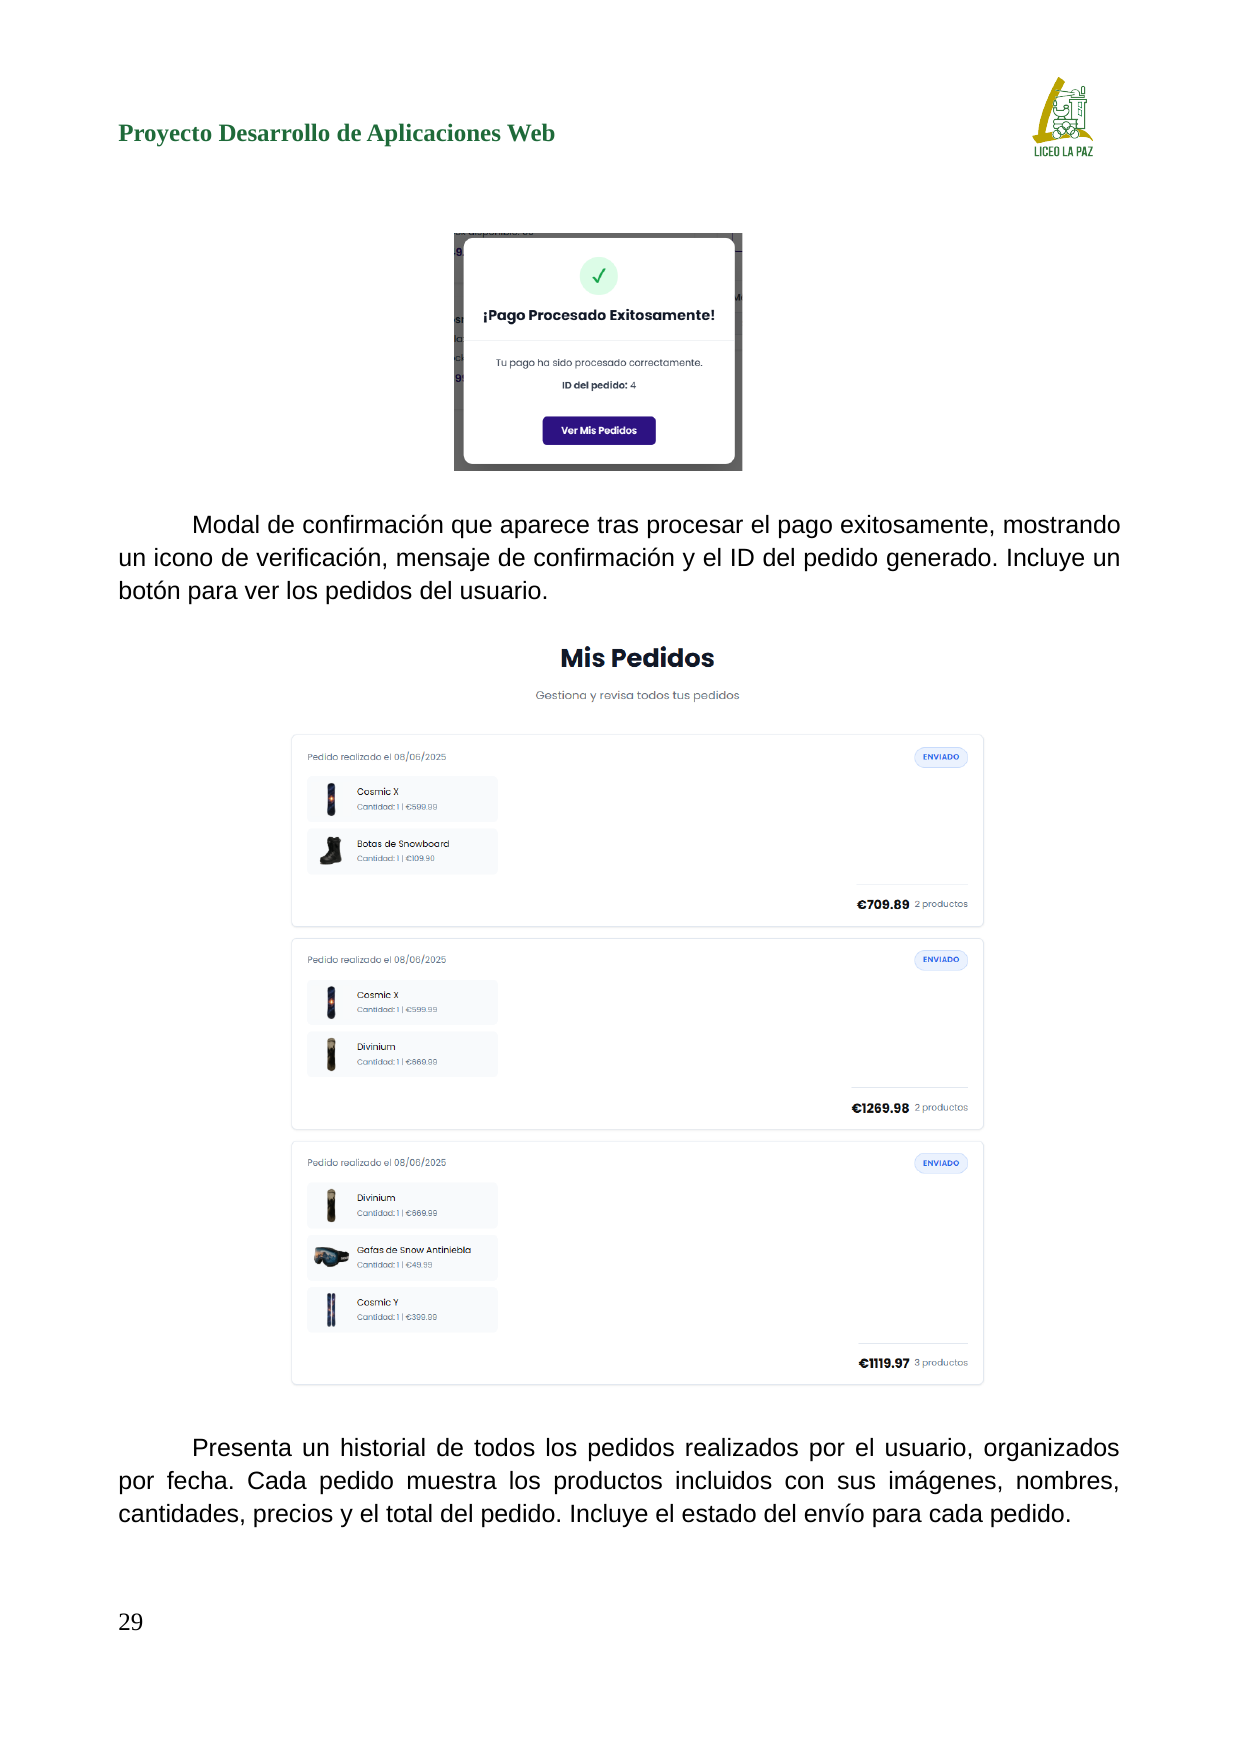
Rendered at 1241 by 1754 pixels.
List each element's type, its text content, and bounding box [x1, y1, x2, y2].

text Presenta un historial de todos los pedidos realizados por el usuario, organizados por fecha. Cada pedido muestra los productos incluidos con sus imágenes, nombres, cantidades, precios y el total del pedido. Incluye el estado del envío para cada pedido. [118, 1433, 1122, 1528]
picture [454, 233, 743, 471]
picture [1025, 70, 1100, 165]
text Modal de confirmación que aparece tras procesar el pago exitosamente, mostrando un icono de verificación, mensaje de confirmación y el ID del pedido generado. Incluye un botón para ver los pedidos del usuario. [118, 510, 1122, 605]
picture [260, 629, 1018, 1402]
